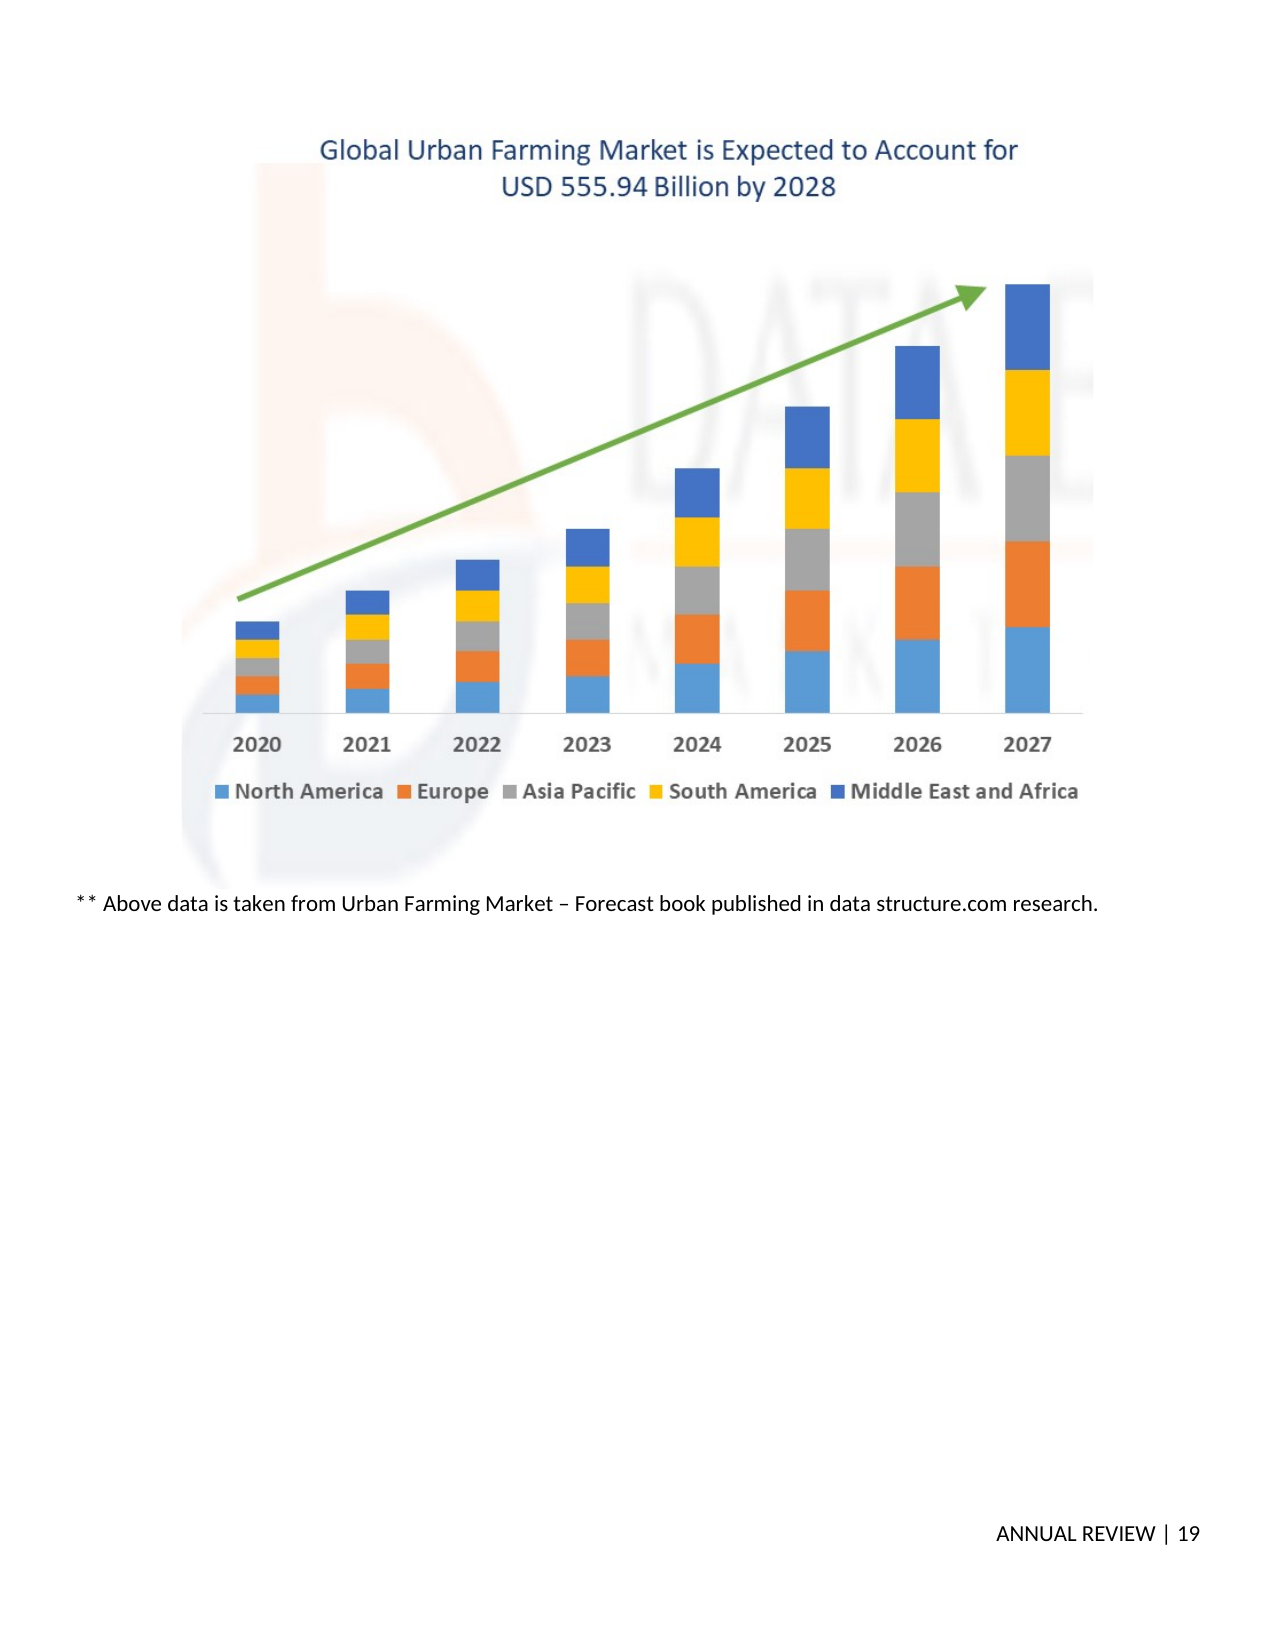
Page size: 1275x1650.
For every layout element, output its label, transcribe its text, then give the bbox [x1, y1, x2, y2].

text ** Above data is taken from Urban Farming Market – Forecast book published in data structure.com research. [75, 889, 1200, 917]
table_cell [1094, 75, 1200, 889]
table_cell [75, 75, 181, 889]
